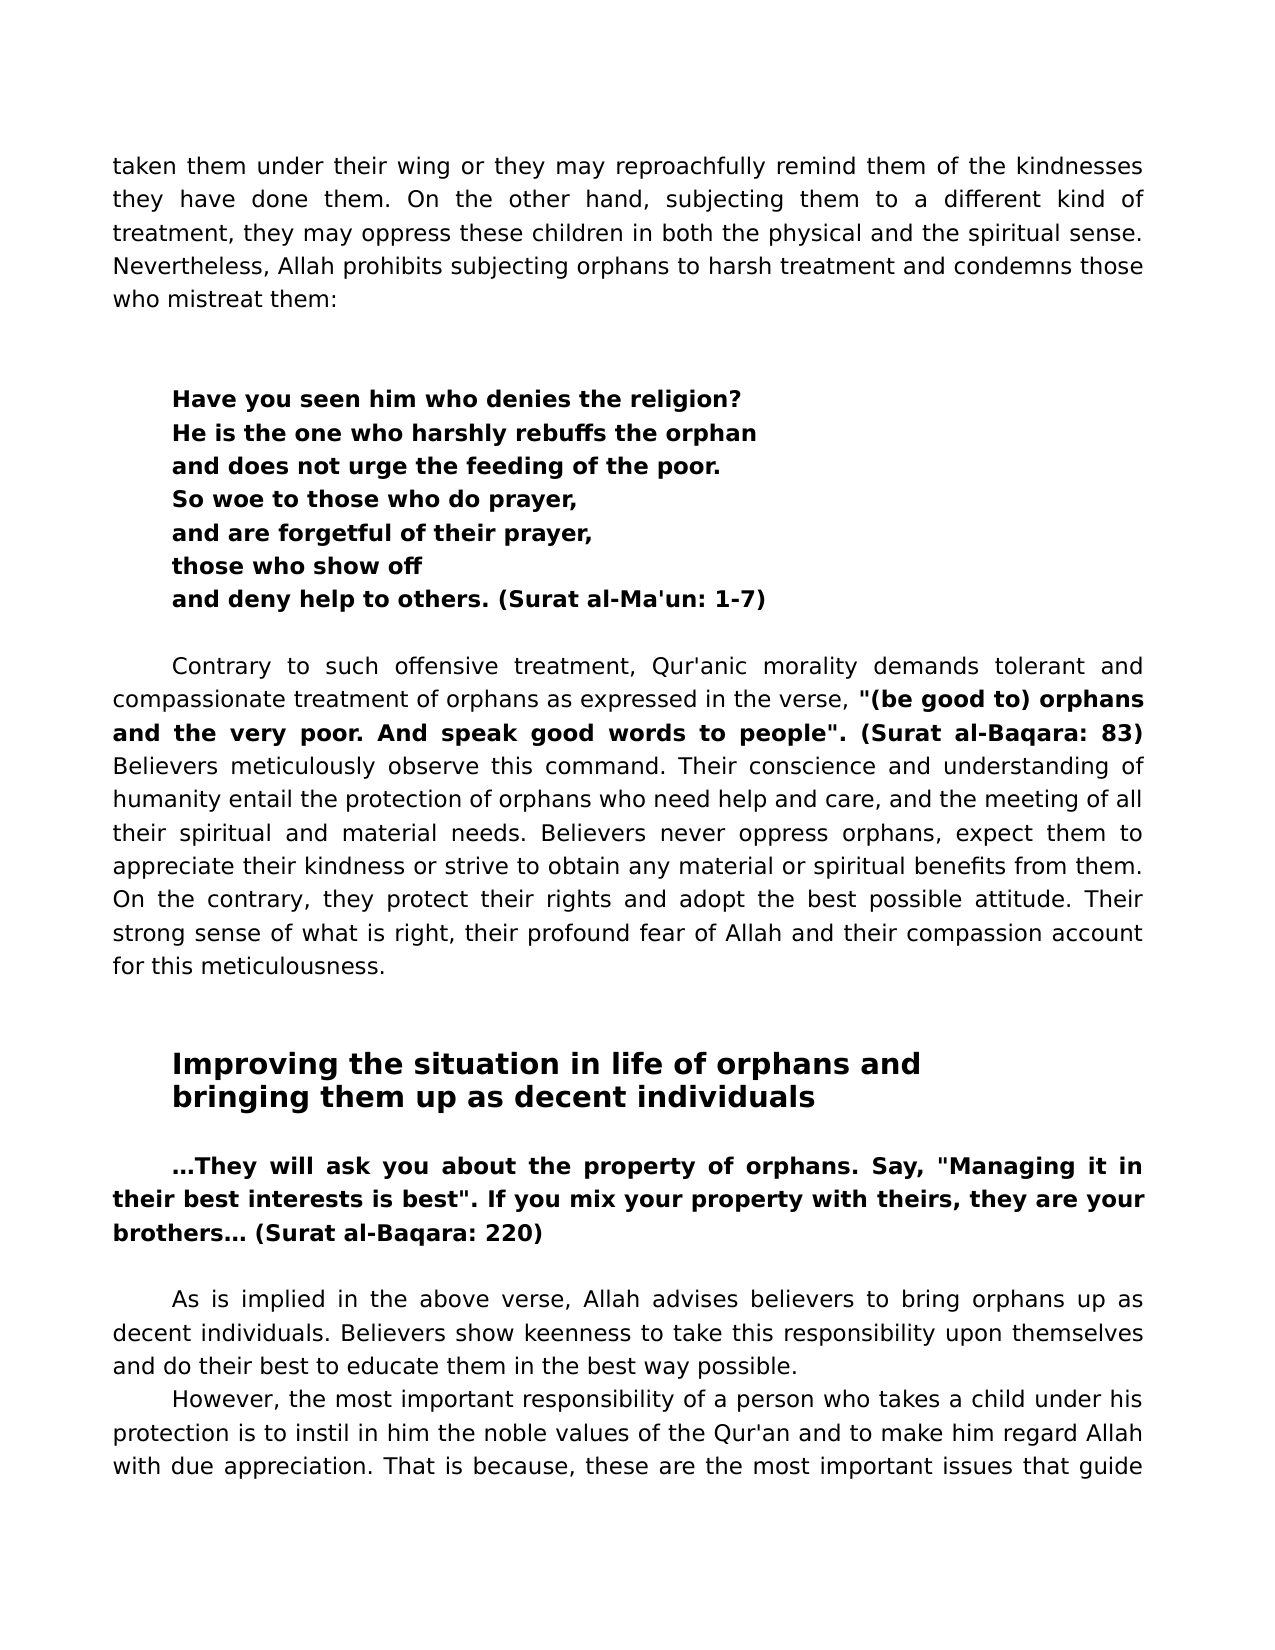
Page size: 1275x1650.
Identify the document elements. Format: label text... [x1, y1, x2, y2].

text Have you seen him who denies the religion? [112, 381, 1145, 414]
text Contrary to such offensive treatment, Qur'anic morality demands tolerant and compassionate treatment of orphans as expressed in the verse, "(be good to) orphans and the very poor. And speak good words to people". (Surat al-Baqara: 83) Believers meticulously observe this command. Their conscience and understanding of humanity entail the protection of orphans who need help and care, and the meeting of all their spiritual and material needs. Believers never oppress orphans, expect them to appreciate their kindness or strive to obtain any material or spiritual benefits from them. On the contrary, they protect their rights and adopt the best possible attitude. Their strong sense of what is right, their profound fear of Allah and their compassion account for this meticulousness. [112, 648, 1145, 981]
text However, the most important responsibility of a person who takes a child under his protection is to instil in him the noble values of the Qur'an and to make him regard Allah with due appreciation. That is because, these are the most important issues that guide [112, 1381, 1145, 1481]
text So woe to those who do prayer, [112, 481, 1145, 514]
text As is implied in the above verse, Allah advises believers to bring orphans up as decent individuals. Believers show keenness to take this responsibility upon themselves and do their best to educate them in the best way possible. [112, 1281, 1145, 1381]
text bringing them up as decent individuals [112, 1081, 1145, 1114]
text and are forgetful of their prayer, [112, 514, 1145, 548]
text taken them under their wing or they may reproachfully remind them of the kindnesses they have done them. On the other hand, subjecting them to a different kind of treatment, they may oppress these children in both the physical and the spiritual sense. Nevertheless, Allah prohibits subjecting orphans to harsh treatment and condemns those who mistreat them: [112, 148, 1145, 314]
text He is the one who harshly rebuffs the orphan [112, 414, 1145, 448]
text …They will ask you about the property of orphans. Say, "Managing it in their best interests is best". If you mix your property with theirs, they are your brothers… (Surat al-Baqara: 220) [112, 1148, 1145, 1248]
text and does not urge the feeding of the poor. [112, 448, 1145, 481]
text and deny help to others. (Surat al-Ma'un: 1-7) [112, 581, 1145, 614]
text those who show off [112, 548, 1145, 581]
text Improving the situation in life of orphans and [112, 1048, 1145, 1081]
